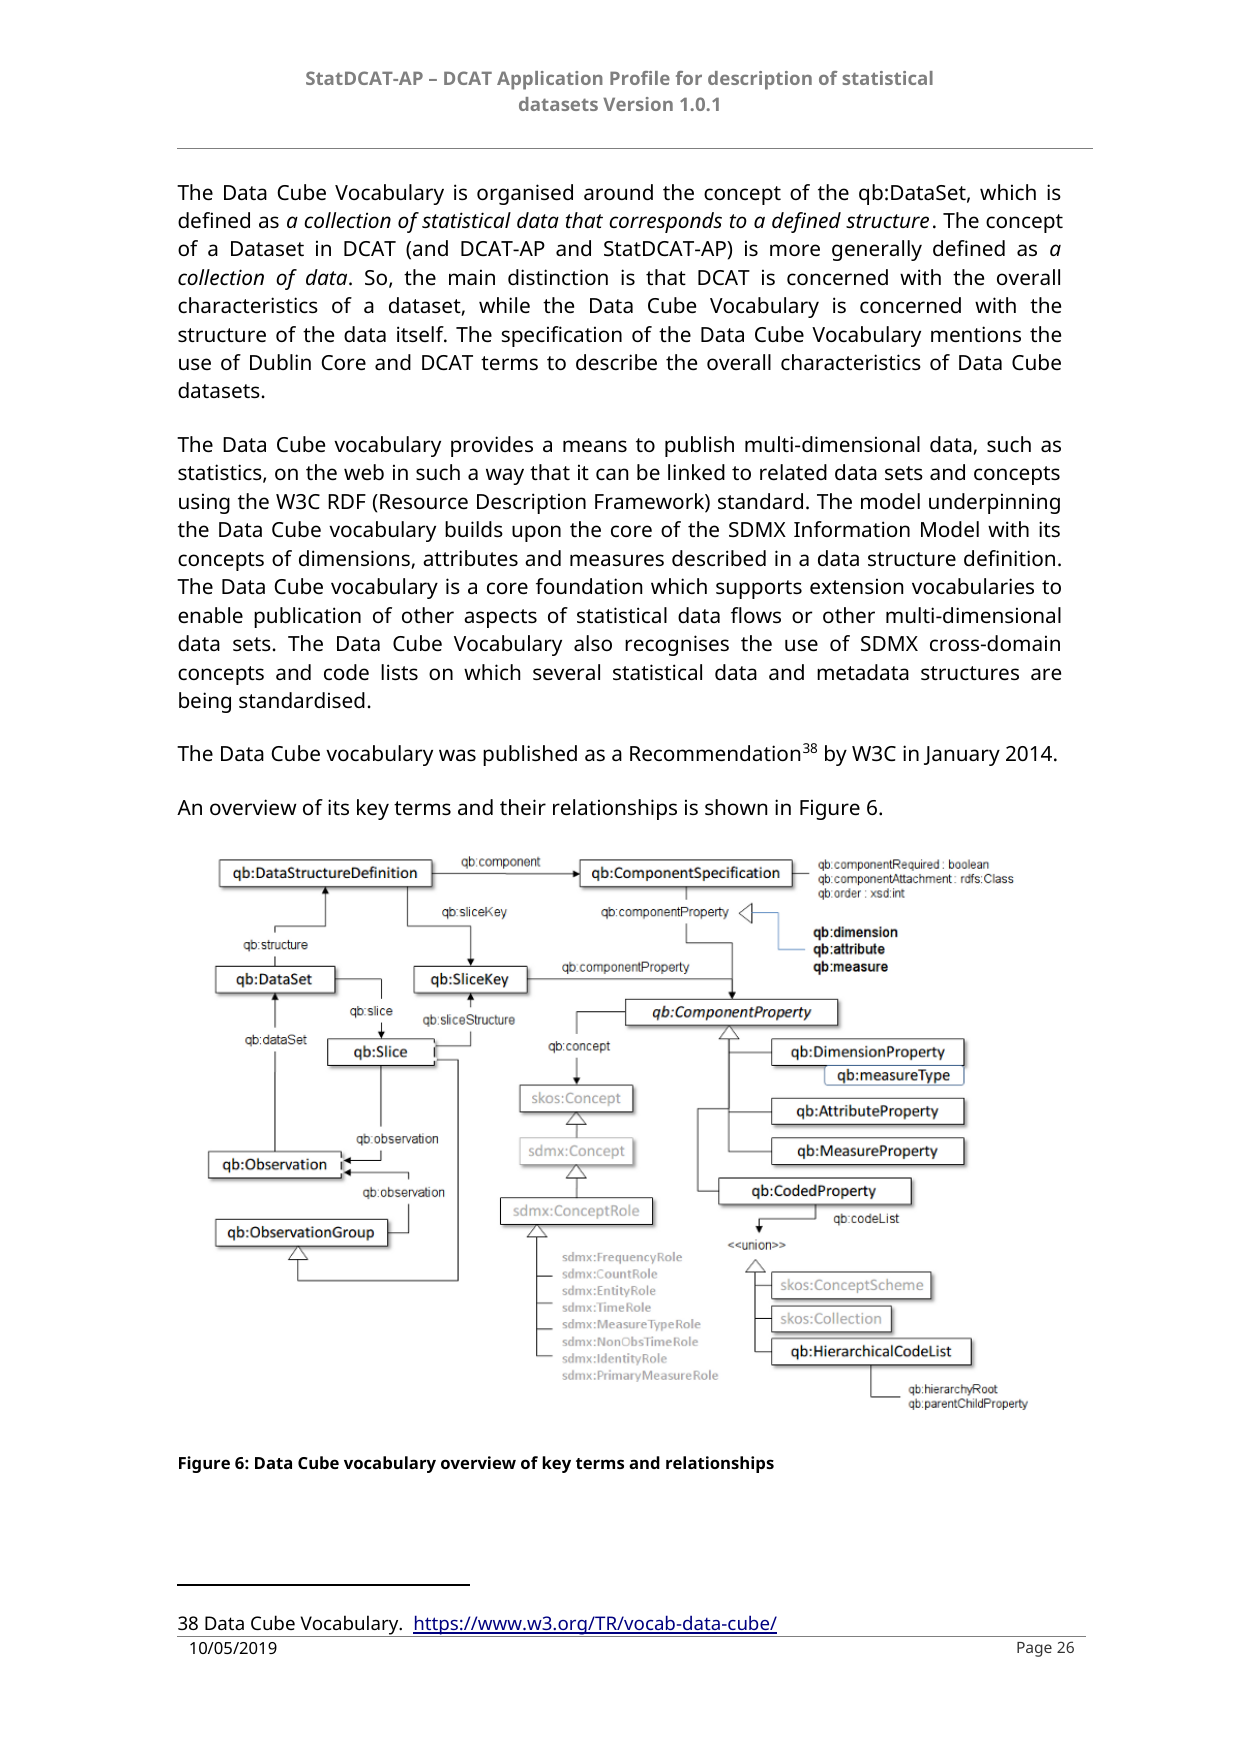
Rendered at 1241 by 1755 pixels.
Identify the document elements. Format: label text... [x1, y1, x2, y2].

text An overview of its key terms and their relationships is shown in Figure 6. [177, 793, 1063, 821]
text The Data Cube Vocabulary is organised around the concept of the qb:DataSet, which is defined as a collection of statistical data that corresponds to a defined structure. The concept of a Dataset in DCAT (and DCAT-AP and StatDCAT-AP) is more generally defined as a collection of data. So, the main distinction is that DCAT is concerned with the overall characteristics of a dataset, while the Data Cube Vocabulary is concerned with the structure of the data itself. The specification of the Data Cube Vocabulary mentions the use of Dublin Core and DCAT terms to describe the overall characteristics of Data Cube datasets. [177, 178, 1063, 405]
text The Data Cube vocabulary was published as a Recommendation by W3C in January 2014. [177, 739, 1063, 768]
text Data Cube Vocabulary. https://www.w3.org/TR/vocab-data-cube/ [177, 1610, 1063, 1636]
text Figure 6: Data Cube vocabulary overview of key terms and relationships [177, 1452, 1063, 1474]
text The Data Cube vocabulary provides a means to publish multi-dimensional data, such as statistics, on the web in such a way that it can be linked to related data sets and concepts using the W3C RDF (Resource Description Framework) standard. The model underpinning the Data Cube vocabulary builds upon the core of the SDMX Information Model with its concepts of dimensions, attributes and measures described in a data structure definition. The Data Cube vocabulary is a core foundation which supports extension vocabularies to enable publication of other aspects of statistical data flows or other multi-dimensional data sets. The Data Cube Vocabulary also recognises the use of SDMX cross-domain concepts and code lists on which several statistical data and metadata structures are being standardised. [177, 430, 1063, 714]
